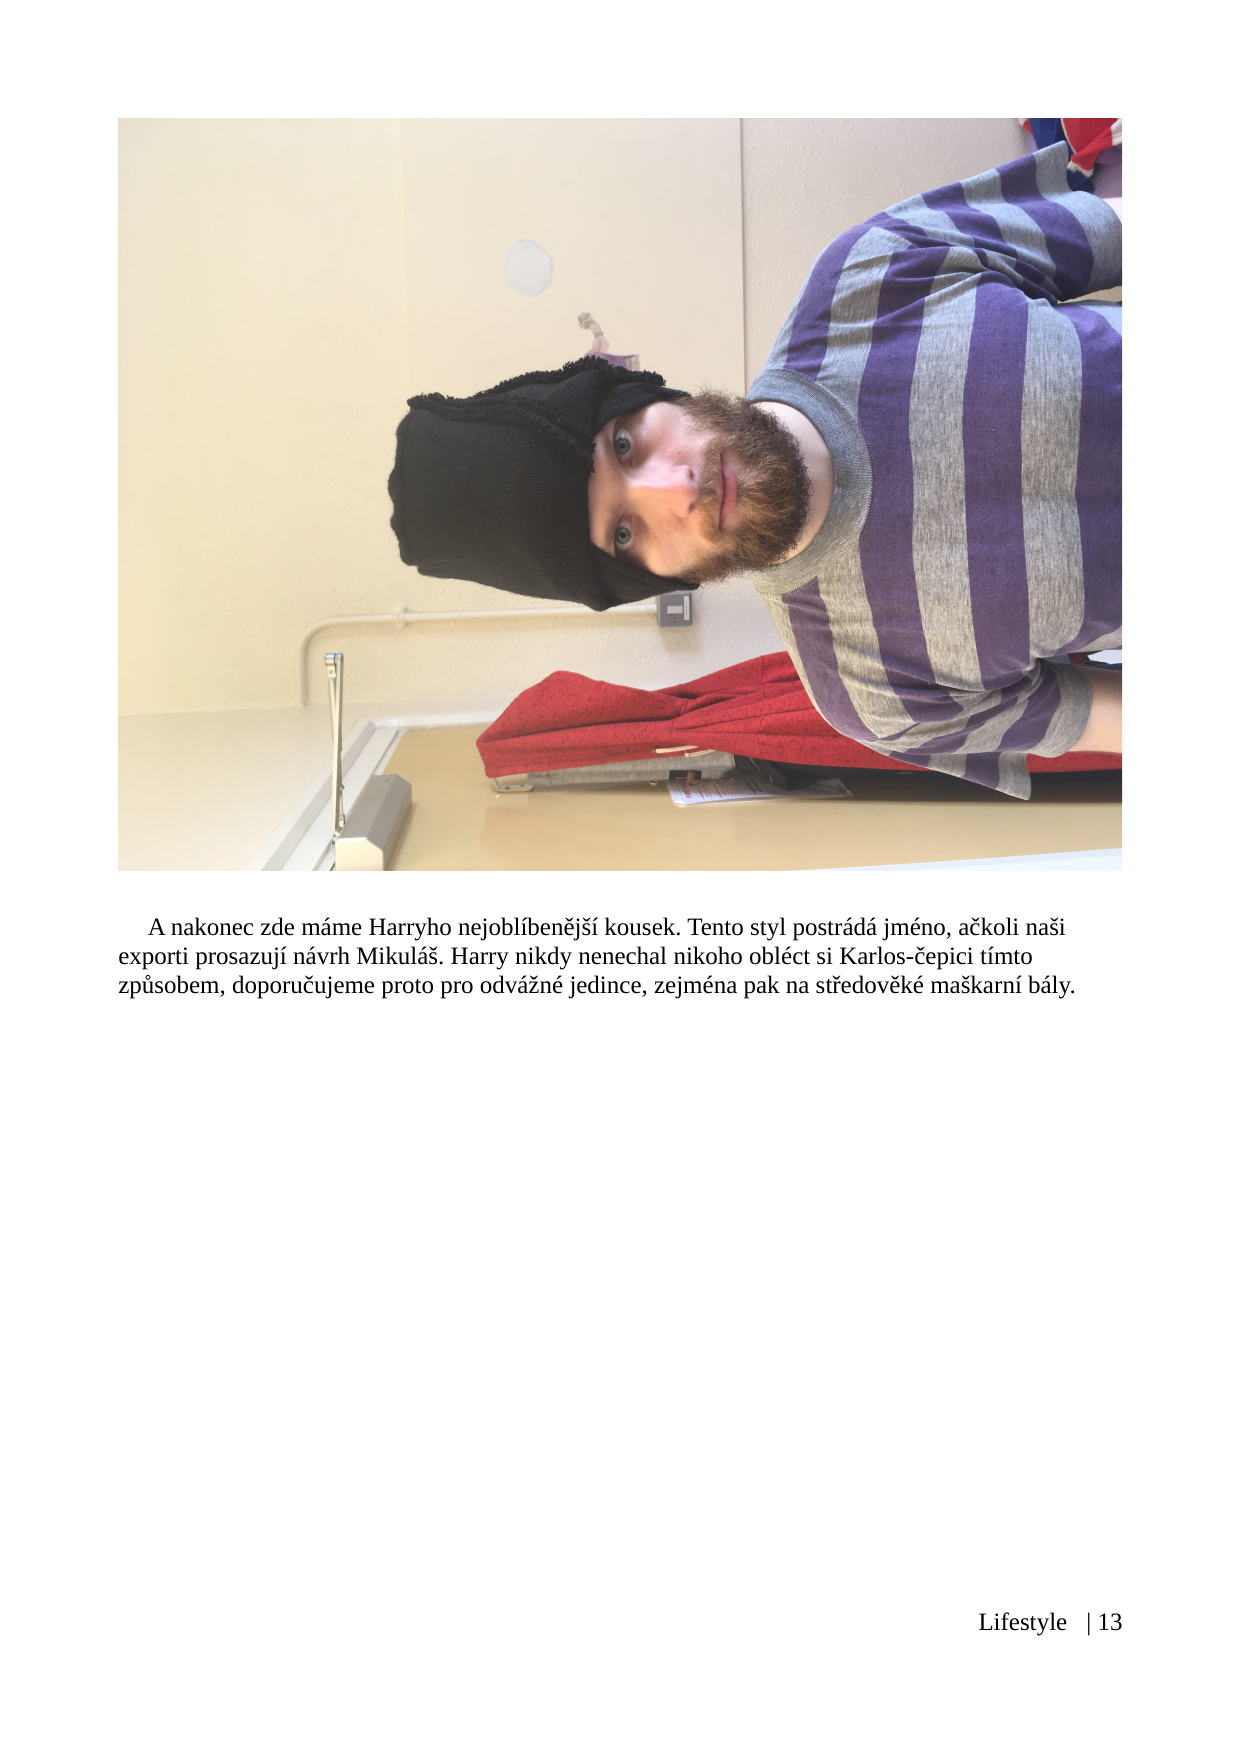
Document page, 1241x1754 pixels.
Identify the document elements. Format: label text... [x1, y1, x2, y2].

picture [118, 118, 1123, 871]
text A nakonec zde máme Harryho nejoblíbenější kousek. Tento styl postrádá jméno, ačkoli naši exporti prosazují návrh Mikuláš. Harry nikdy nenechal nikoho obléct si Karlos-čepici tímto způsobem, doporučujeme proto pro odvážné jedince, zejména pak na středověké maškarní bály. [118, 912, 1122, 998]
